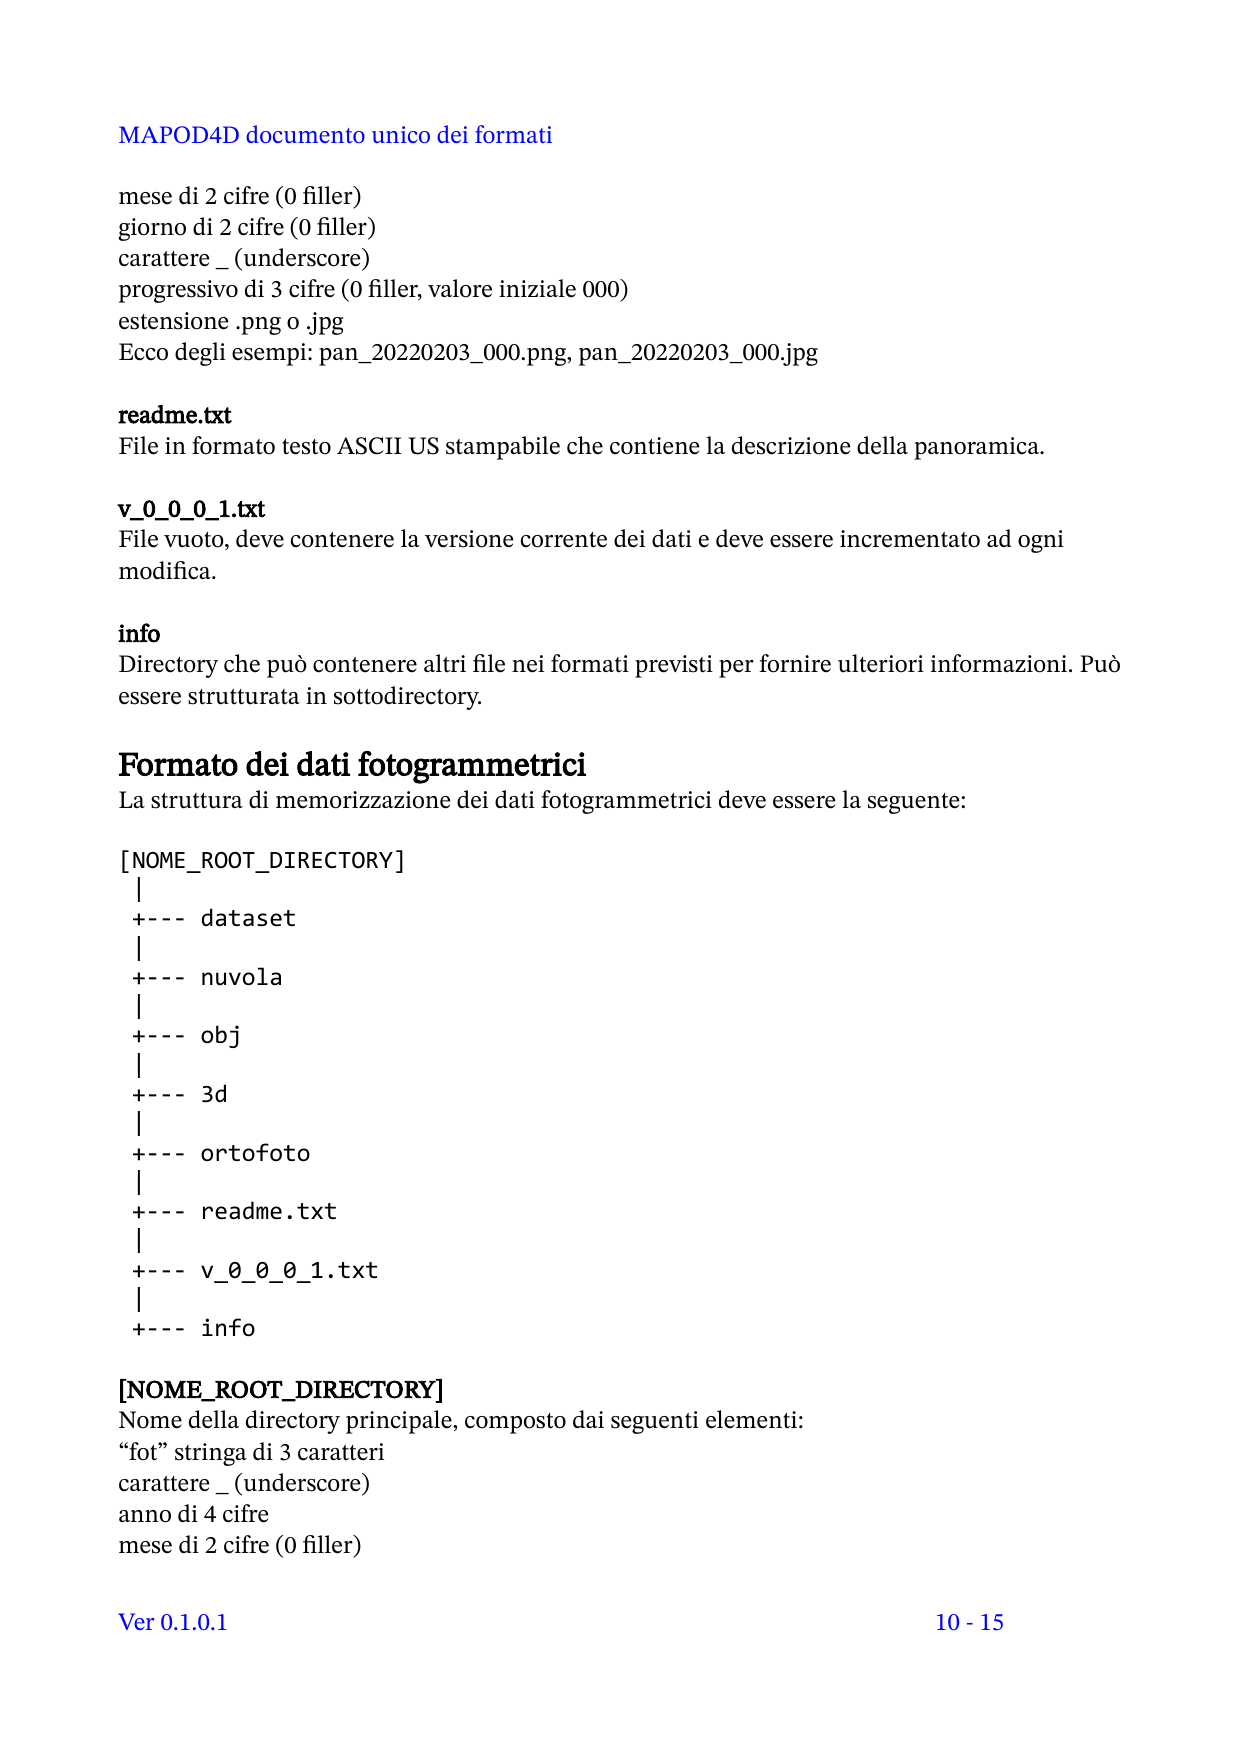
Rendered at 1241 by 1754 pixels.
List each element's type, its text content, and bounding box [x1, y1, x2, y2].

text +--- nuvola [118, 963, 1122, 992]
text File in formato testo ASCII US stampabile che contiene la descrizione della panoramica. [118, 429, 1122, 460]
text +--- info [118, 1314, 1122, 1343]
text [NOME_ROOT_DIRECTORY] [118, 846, 1122, 875]
text “fot” stringa di 3 caratteri [118, 1435, 1122, 1466]
text carattere _ (underscore) [118, 241, 1122, 273]
text +--- obj [118, 1021, 1122, 1050]
text readme.txt [118, 398, 1122, 429]
text progressivo di 3 cifre (0 filler, valore iniziale 000) [118, 273, 1122, 304]
text Ecco degli esempi: pan_20220203_000.png, pan_20220203_000.jpg [118, 335, 1122, 366]
text Nome della directory principale, composto dai seguenti elementi: [118, 1404, 1122, 1435]
text +--- ortofoto [118, 1138, 1122, 1167]
text | [118, 933, 1122, 963]
text +--- dataset [118, 904, 1122, 933]
text info [118, 616, 1122, 648]
text | [118, 875, 1122, 904]
text [NOME_ROOT_DIRECTORY] [118, 1372, 1122, 1404]
text | [118, 1109, 1122, 1138]
text | [118, 1226, 1122, 1255]
text carattere _ (underscore) [118, 1466, 1122, 1497]
text La struttura di memorizzazione dei dati fotogrammetrici deve essere la seguente: [118, 783, 1122, 814]
text v_0_0_0_1.txt [118, 491, 1122, 523]
text +--- 3d [118, 1080, 1122, 1109]
text Formato dei dati fotogrammetrici [118, 741, 1122, 783]
text | [118, 1167, 1122, 1197]
text mese di 2 cifre (0 filler) [118, 1529, 1122, 1560]
text anno di 4 cifre [118, 1497, 1122, 1529]
text mese di 2 cifre (0 filler) [118, 179, 1122, 210]
text +--- v_0_0_0_1.txt [118, 1255, 1122, 1284]
text estensione .png o .jpg [118, 304, 1122, 335]
text | [118, 1284, 1122, 1314]
text Directory che può contenere altri file nei formati previsti per fornire ulteriori informazioni. Può essere strutturata in sottodirectory. [118, 648, 1122, 710]
text | [118, 1050, 1122, 1080]
text +--- readme.txt [118, 1197, 1122, 1226]
text File vuoto, deve contenere la versione corrente dei dati e deve essere incrementato ad ogni modifica. [118, 523, 1122, 585]
text | [118, 992, 1122, 1021]
text giorno di 2 cifre (0 filler) [118, 210, 1122, 241]
